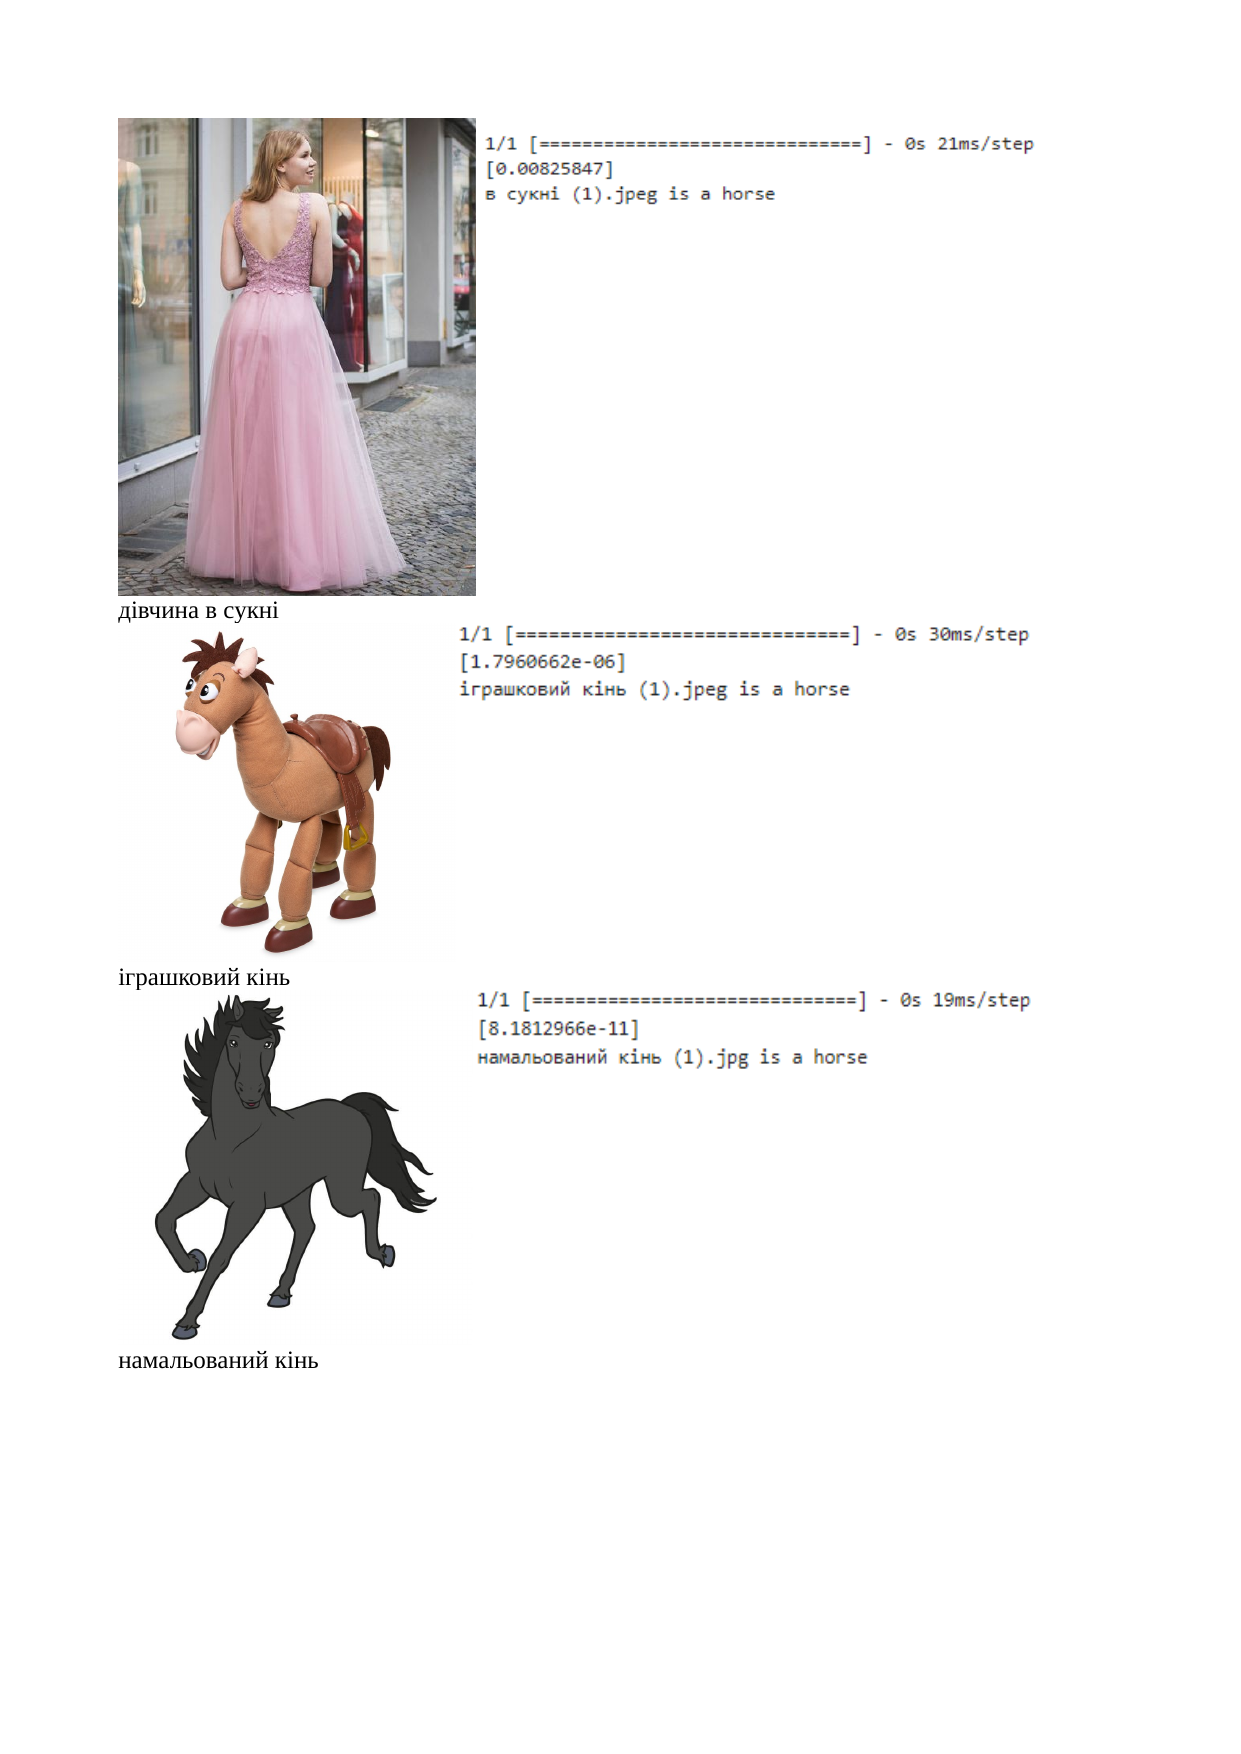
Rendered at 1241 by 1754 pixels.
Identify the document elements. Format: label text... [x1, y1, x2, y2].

picture [118, 623, 1036, 962]
text іграшковий кінь [118, 624, 1122, 991]
picture [118, 118, 1039, 596]
text намальований кінь [118, 991, 1122, 1374]
text дівчина в сукні [118, 118, 1122, 624]
picture [118, 990, 1048, 1345]
